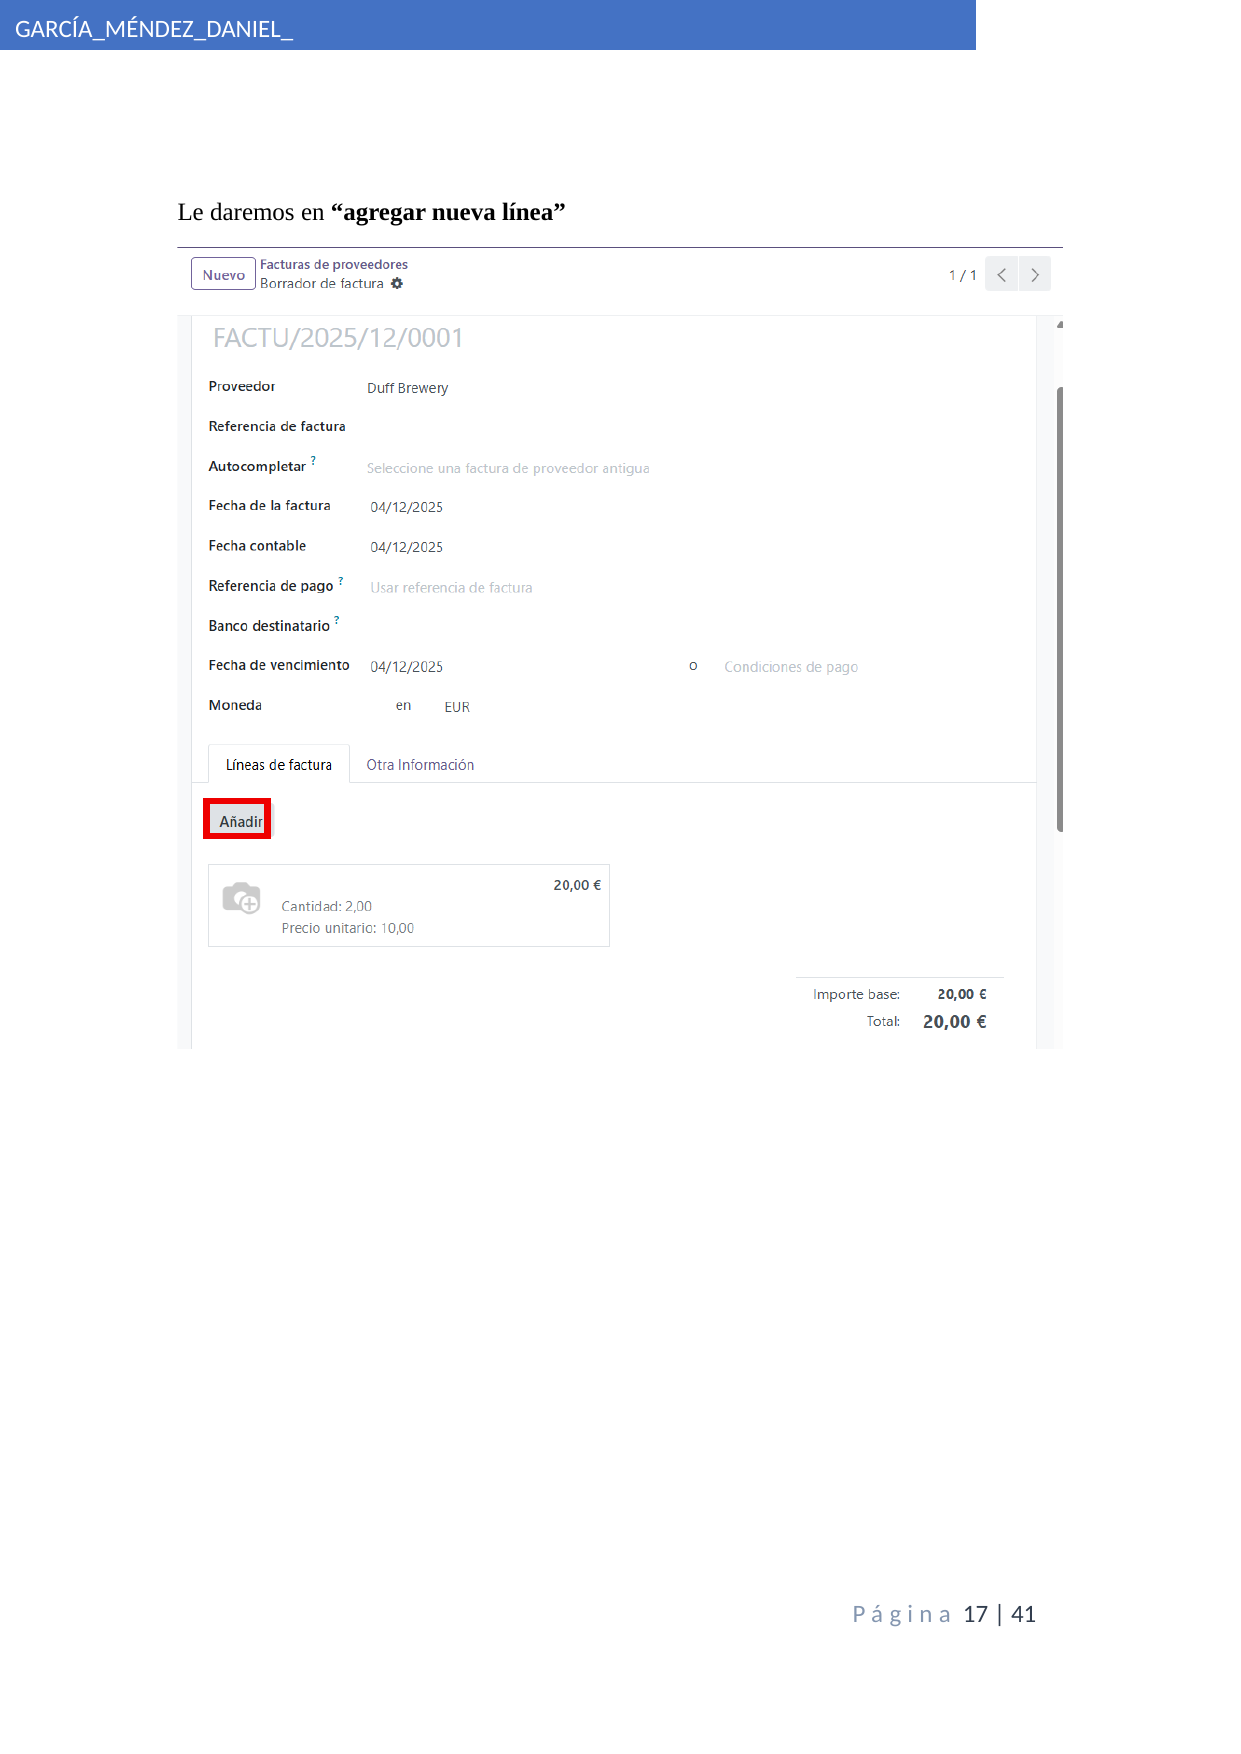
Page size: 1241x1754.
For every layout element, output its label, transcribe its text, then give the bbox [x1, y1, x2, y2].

text Le daremos en “agregar nueva línea” [177, 197, 1063, 226]
